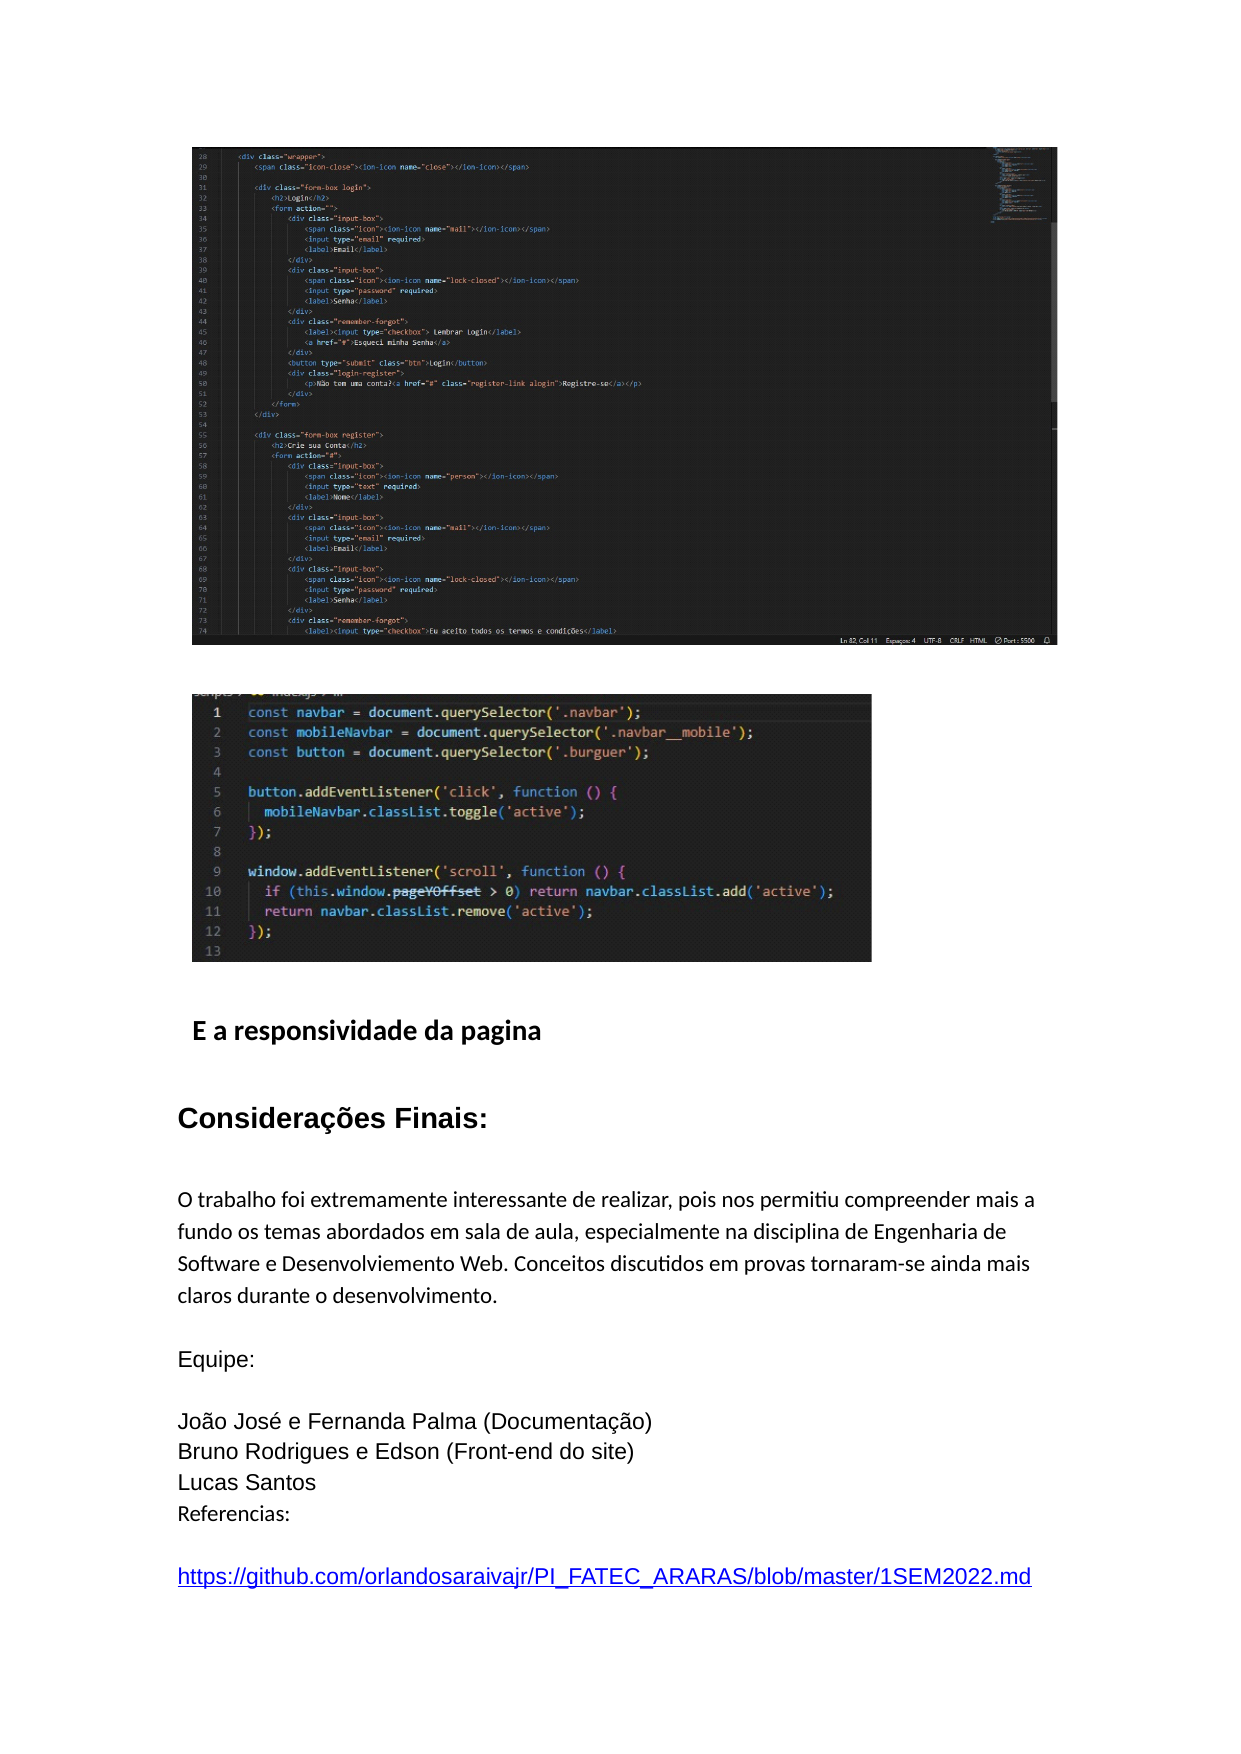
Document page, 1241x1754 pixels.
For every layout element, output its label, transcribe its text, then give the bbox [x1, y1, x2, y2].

text Equipe: [177, 1346, 1063, 1372]
text João José e Fernanda Palma (Documentação) [177, 1408, 1063, 1434]
text Lucas Santos [177, 1468, 1063, 1495]
text https://github.com/orlandosaraivajr/PI_FATEC_ARARAS/blob/master/1SEM2022.md [177, 1563, 1063, 1589]
text Referencias: [177, 1499, 1063, 1527]
text Bruno Rodrigues e Edson (Front-end do site) [177, 1438, 1063, 1464]
text O trabalho foi extremamente interessante de realizar, pois nos permitiu compreender mais a fundo os temas abordados em sala de aula, especialmente na disciplina de Engenharia de Software e Desenvolviemento Web. Conceitos discutidos em provas tornaram-se ainda mais claros durante o desenvolvimento. [177, 1185, 1063, 1309]
text Considerações Finais: [177, 1101, 1063, 1135]
text E a responsividade da pagina [192, 1012, 1063, 1047]
